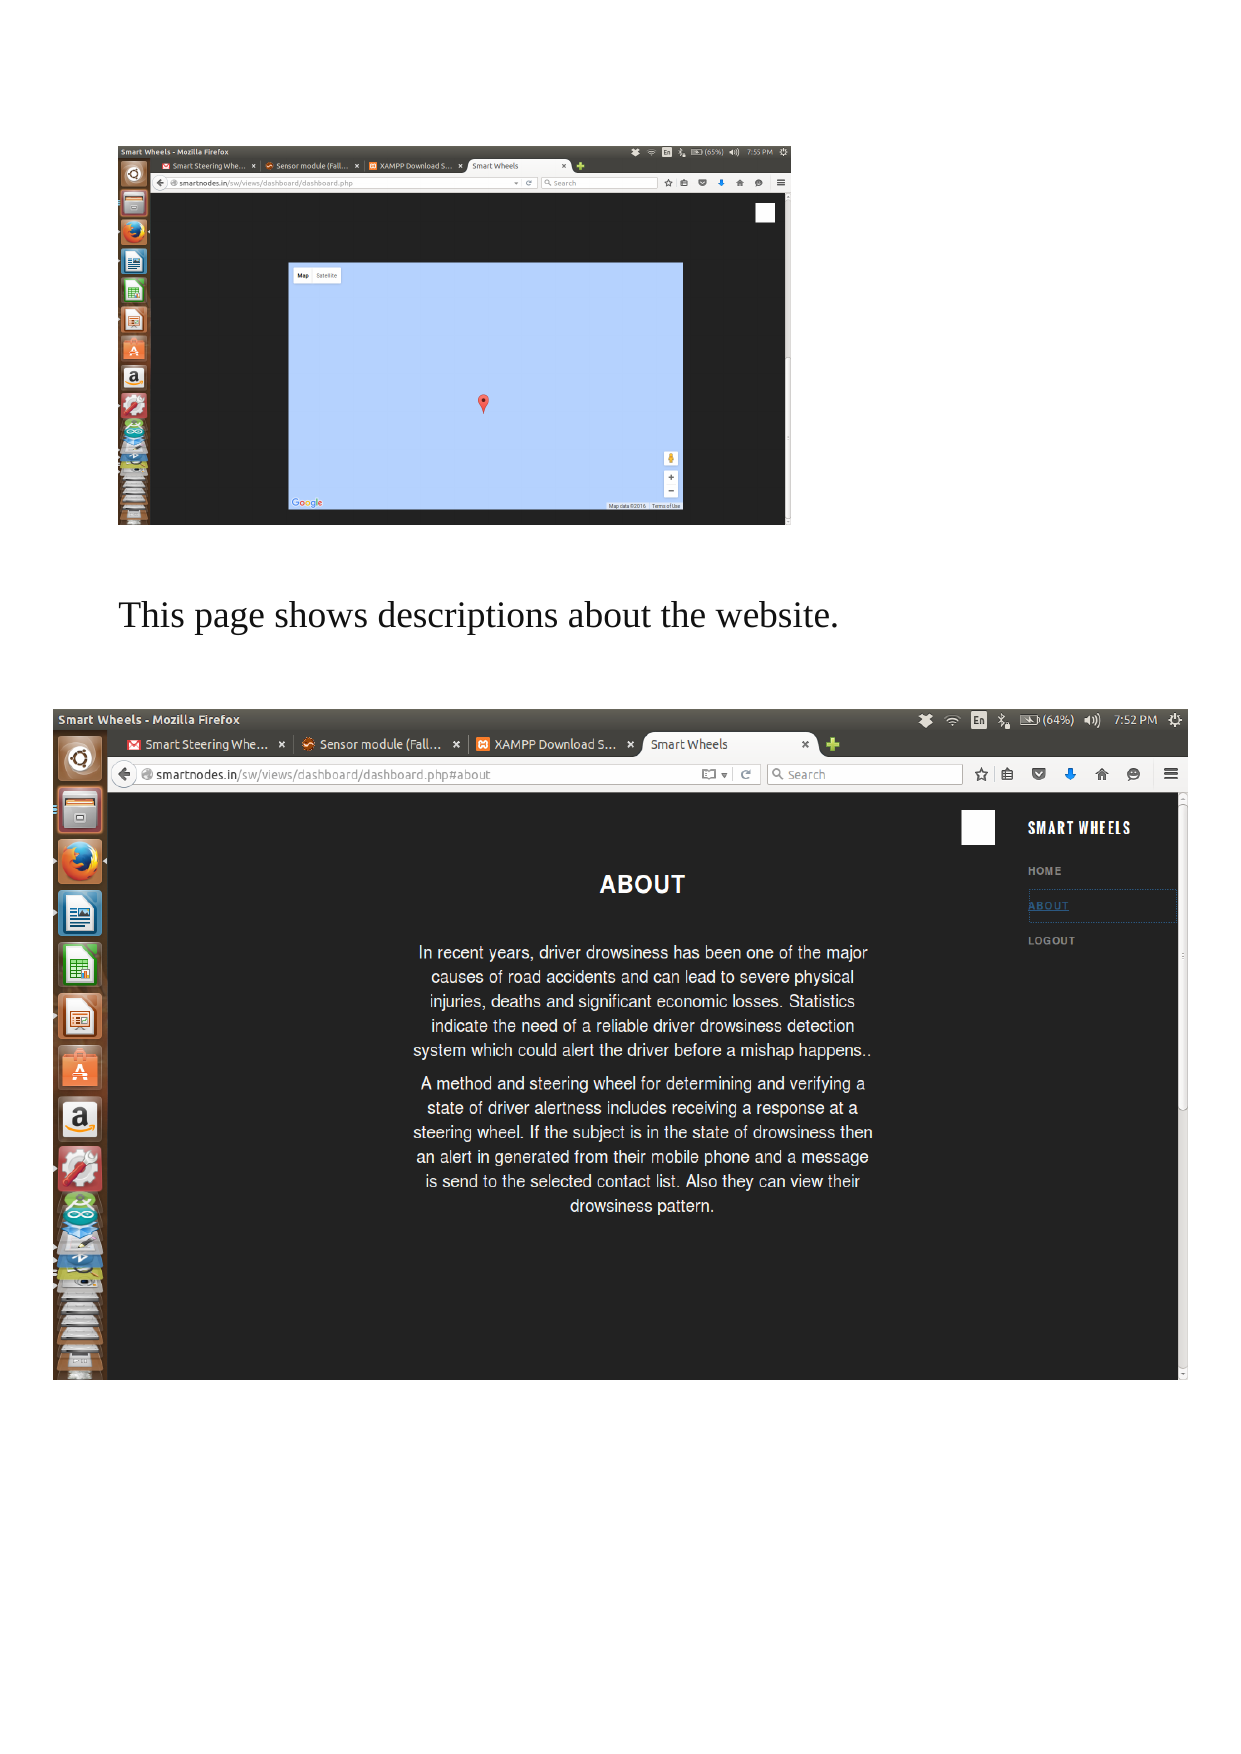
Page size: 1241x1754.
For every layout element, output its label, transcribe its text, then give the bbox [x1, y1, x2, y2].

text This page shows descriptions about the website. [118, 592, 1122, 636]
picture [53, 709, 1188, 1380]
picture [118, 146, 791, 525]
